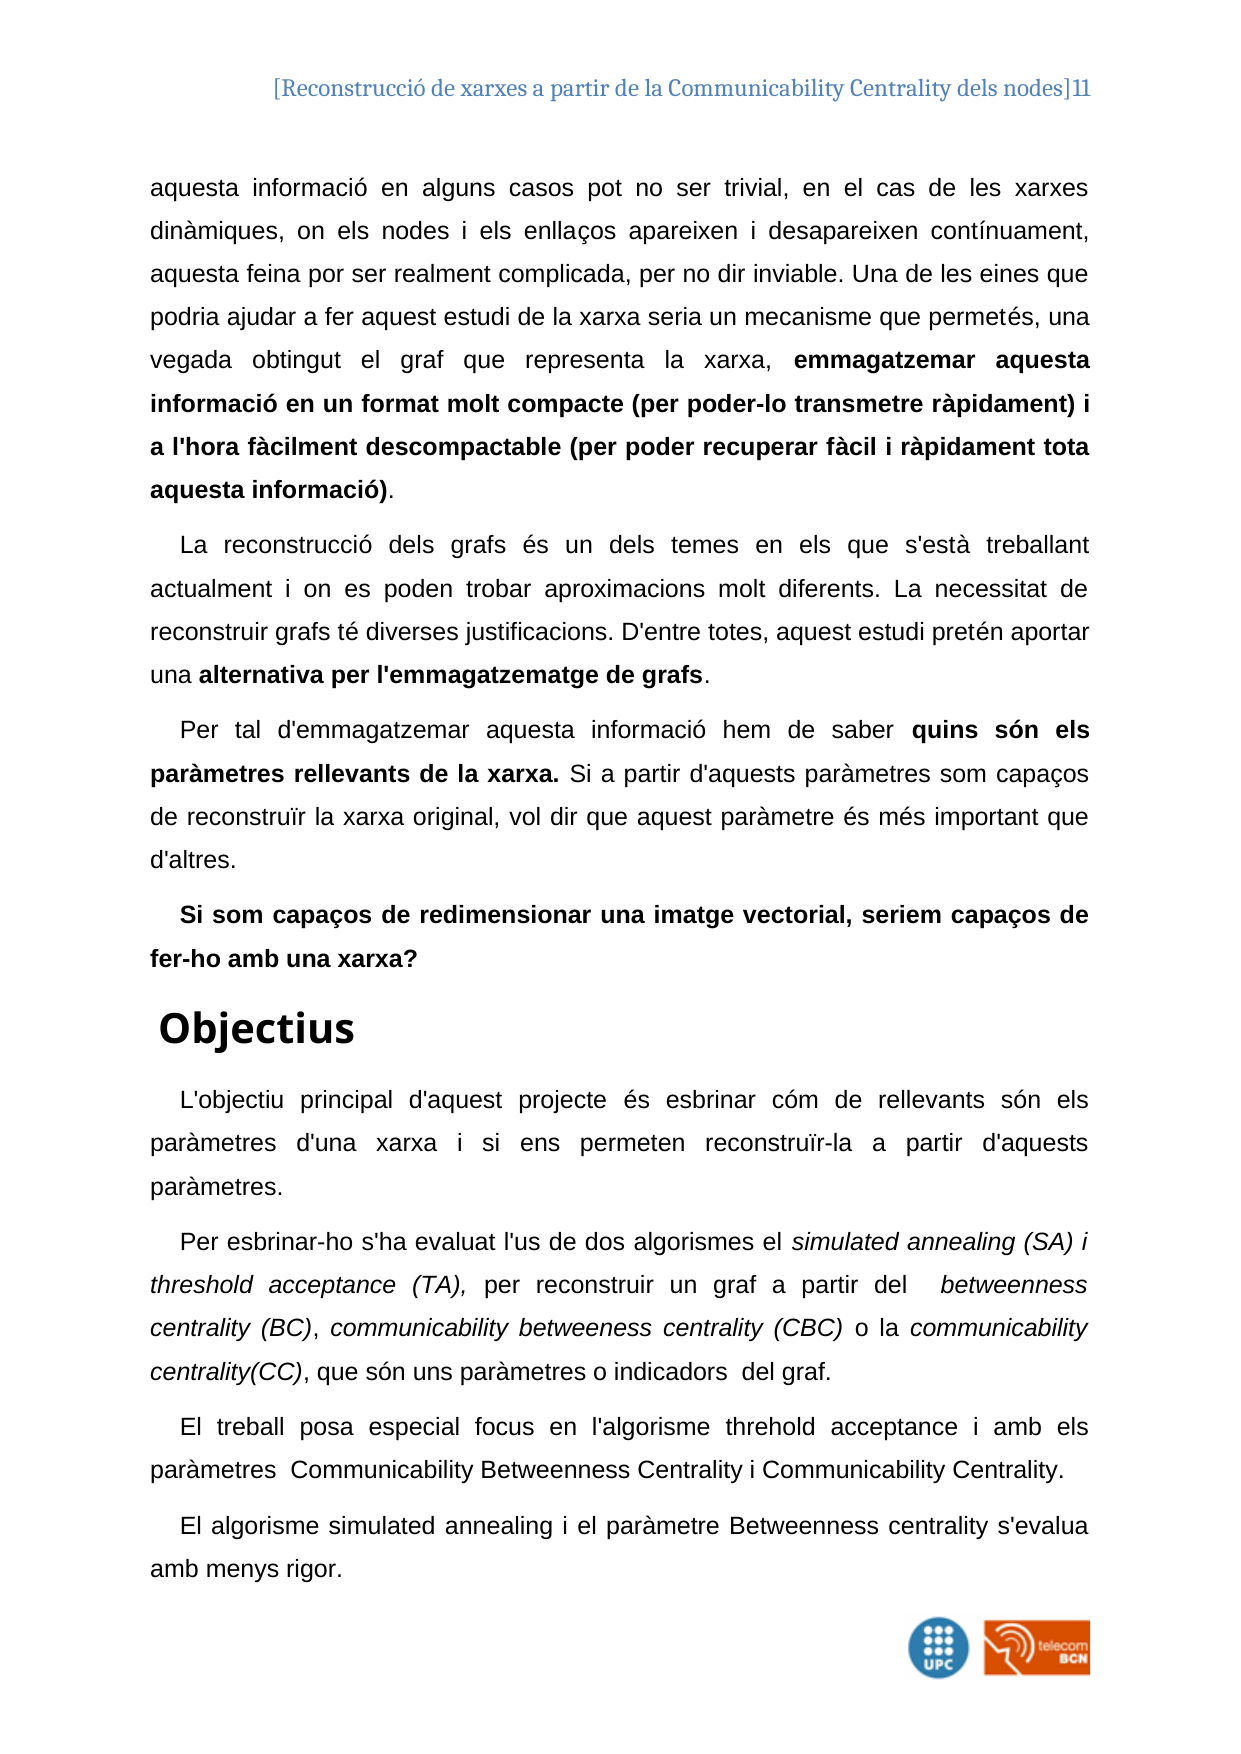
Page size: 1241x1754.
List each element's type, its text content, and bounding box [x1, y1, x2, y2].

text aquesta informació en alguns casos pot no ser trivial, en el cas de les xarxes dinàmiques, on els nodes i els enllaços apareixen i desapareixen contínuament, aquesta feina por ser realment complicada, per no dir inviable. Una de les eines que podria ajudar a fer aquest estudi de la xarxa seria un mecanisme que permetés, una vegada obtingut el graf que representa la xarxa, emmagatzemar aquesta informació en un format molt compacte (per poder-lo transmetre ràpidament) i a l'hora fàcilment descompactable (per poder recuperar fàcil i ràpidament tota aquesta informació). [150, 173, 1090, 503]
text Per esbrinar-ho s'ha evaluat l'us de dos algorismes el simulated annealing (SA) i threshold acceptance (TA), per reconstruir un graf a partir del betweenness centrality (BC), communicability betweeness centrality (CBC) o la communicability centrality(CC), que són uns paràmetres o indicadors del graf. [150, 1227, 1090, 1385]
subtitle Objectius [158, 999, 1090, 1056]
text L'objectiu principal d'aquest projecte és esbrinar cóm de rellevants són els paràmetres d'una xarxa i si ens permeten reconstruïr-la a partir d'aquests paràmetres. [150, 1085, 1090, 1200]
text Per tal d'emmagatzemar aquesta informació hem de saber quins són els paràmetres rellevants de la xarxa. Si a partir d'aquests paràmetres som capaços de reconstruïr la xarxa original, vol dir que aquest paràmetre és més important que d'altres. [150, 715, 1090, 873]
text El treball posa especial focus en l'algorisme threhold acceptance i amb els paràmetres Communicability Betweenness Centrality i Communicability Centrality. [150, 1412, 1090, 1484]
text El algorisme simulated annealing i el paràmetre Betweenness centrality s'evalua amb menys rigor. [150, 1511, 1090, 1583]
picture [904, 1614, 1091, 1681]
text La reconstrucció dels grafs és un dels temes en els que s'està treballant actualment i on es poden trobar aproximacions molt diferents. La necessitat de reconstruir grafs té diverses justificacions. D'entre totes, aquest estudi pretén aportar una alternativa per l'emmagatzematge de grafs. [150, 530, 1090, 688]
text Si som capaços de redimensionar una imatge vectorial, seriem capaços de fer-ho amb una xarxa? [150, 900, 1090, 972]
